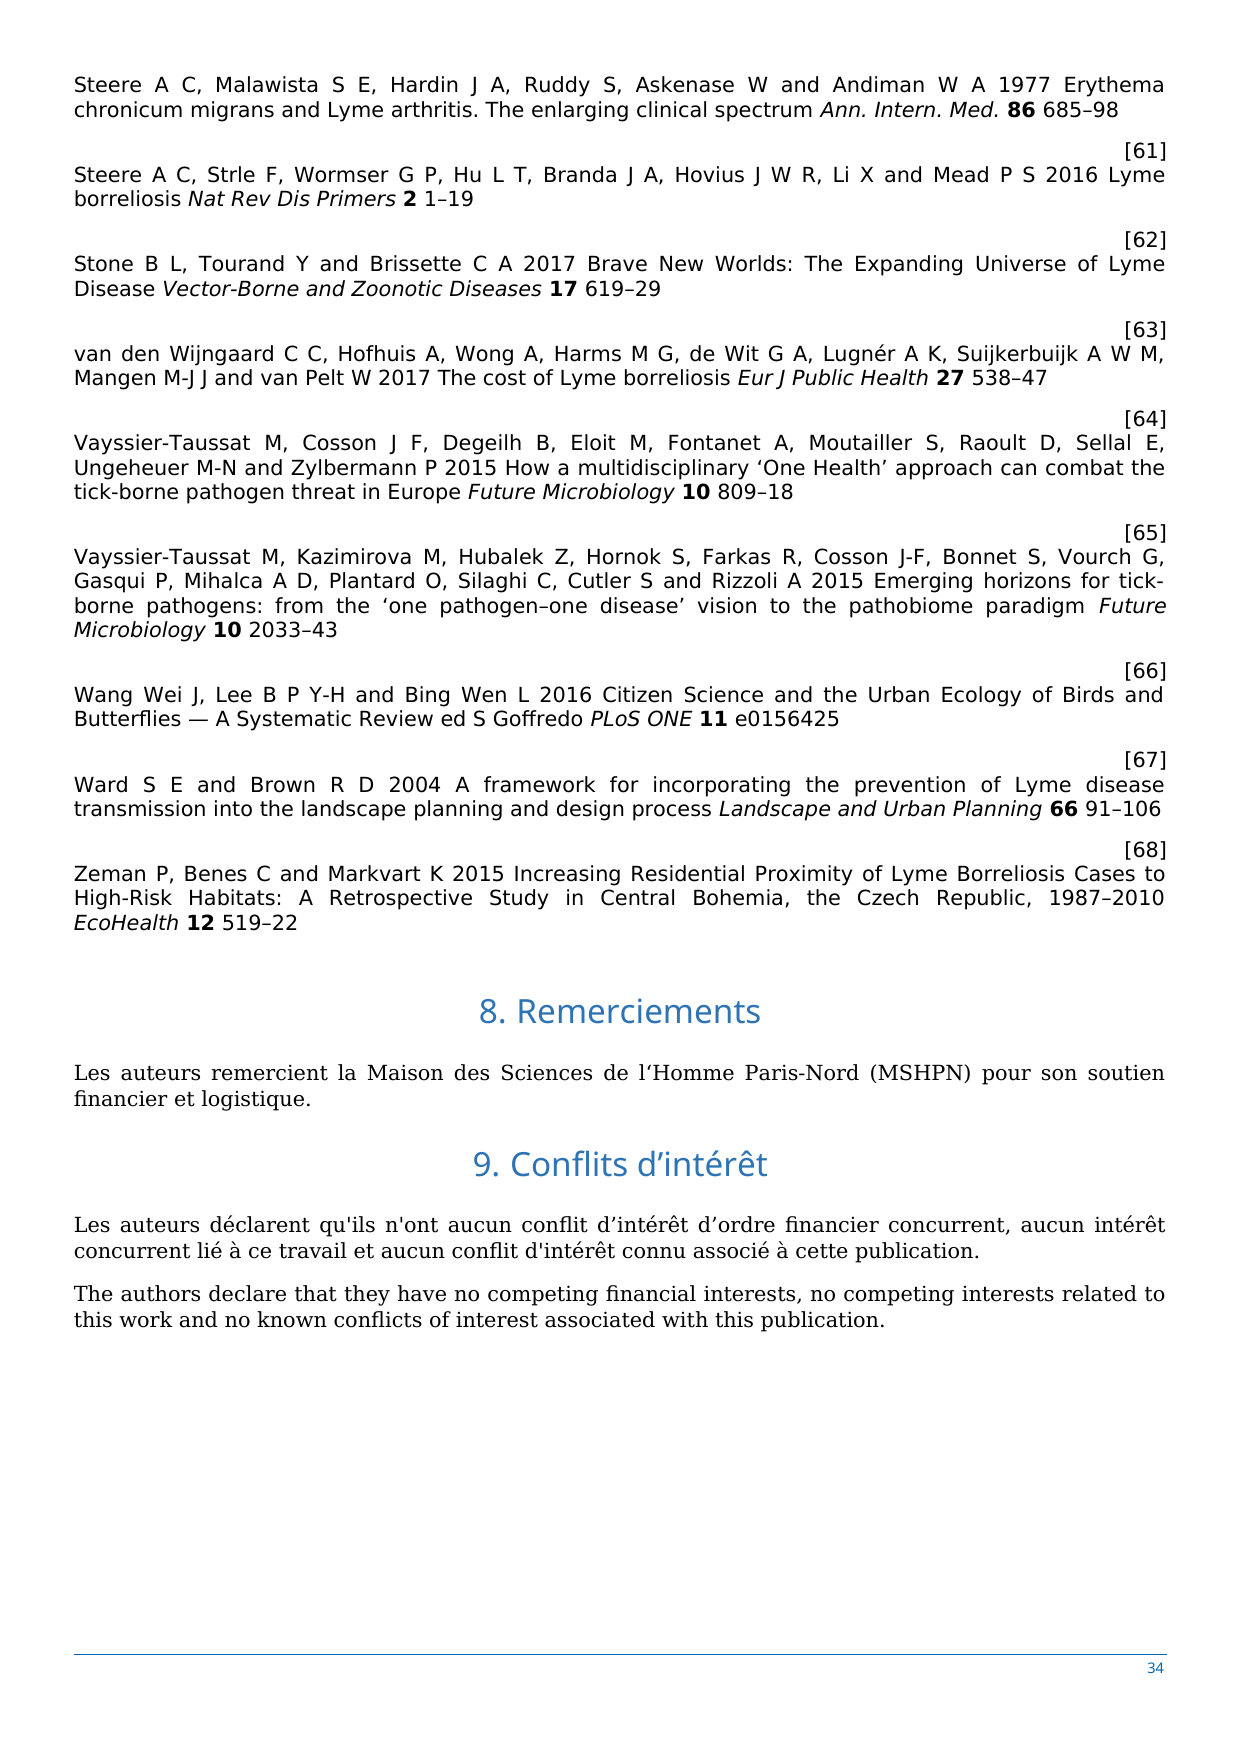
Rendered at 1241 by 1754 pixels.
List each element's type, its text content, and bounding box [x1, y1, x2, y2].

text Stone B L, Tourand Y and Brissette C A 2017 Brave New Worlds: The Expanding Universe of Lyme Disease Vector-Borne and Zoonotic Diseases 17 619–29 [73, 252, 1167, 301]
text Les auteurs déclarent qu'ils n'ont aucun conflit d’intérêt d’ordre financier concurrent, aucun intérêt concurrent lié à ce travail et aucun conflit d'intérêt connu associé à cette publication. [73, 1213, 1167, 1264]
text [67] [73, 748, 1167, 773]
text [68] [73, 838, 1167, 862]
text Wang Wei J, Lee B P Y-H and Bing Wen L 2016 Citizen Science and the Urban Ecology of Birds and Butterflies — A Systematic Review ed S Goffredo PLoS ONE 11 e0156425 [73, 683, 1167, 732]
text Zeman P, Benes C and Markvart K 2015 Increasing Residential Proximity of Lyme Borreliosis Cases to High-Risk Habitats: A Retrospective Study in Central Bohemia, the Czech Republic, 1987–2010 EcoHealth 12 519–22 [73, 862, 1167, 935]
text van den Wijngaard C C, Hofhuis A, Wong A, Harms M G, de Wit G A, Lugnér A K, Suijkerbuijk A W M, Mangen M-J J and van Pelt W 2017 The cost of Lyme borreliosis Eur J Public Health 27 538–47 [73, 342, 1167, 391]
subtitle Conflits d’intérêt [73, 1140, 1167, 1186]
text [66] [73, 659, 1167, 683]
text The authors declare that they have no competing financial interests, no competing interests related to this work and no known conflicts of interest associated with this publication. [73, 1282, 1167, 1333]
text [64] [73, 407, 1167, 431]
text Vayssier-Taussat M, Cosson J F, Degeilh B, Eloit M, Fontanet A, Moutailler S, Raoult D, Sellal E, Ungeheuer M-N and Zylbermann P 2015 How a multidisciplinary ‘One Health’ approach can combat the tick-borne pathogen threat in Europe Future Microbiology 10 809–18 [73, 431, 1167, 504]
text Les auteurs remercient la Maison des Sciences de l‘Homme Paris-Nord (MSHPN) pour son soutien financier et logistique. [73, 1061, 1167, 1111]
text [62] [73, 228, 1167, 252]
text [65] [73, 521, 1167, 545]
text [63] [73, 318, 1167, 342]
text [61] [73, 139, 1167, 163]
text Vayssier-Taussat M, Kazimirova M, Hubalek Z, Hornok S, Farkas R, Cosson J-F, Bonnet S, Vourch G, Gasqui P, Mihalca A D, Plantard O, Silaghi C, Cutler S and Rizzoli A 2015 Emerging horizons for tick-borne pathogens: from the ‘one pathogen–one disease’ vision to the pathobiome paradigm Future Microbiology 10 2033–43 [73, 545, 1167, 642]
subtitle Remerciements [73, 988, 1167, 1033]
text Steere A C, Malawista S E, Hardin J A, Ruddy S, Askenase W and Andiman W A 1977 Erythema chronicum migrans and Lyme arthritis. The enlarging clinical spectrum Ann. Intern. Med. 86 685–98 [73, 73, 1167, 122]
text Steere A C, Strle F, Wormser G P, Hu L T, Branda J A, Hovius J W R, Li X and Mead P S 2016 Lyme borreliosis Nat Rev Dis Primers 2 1–19 [73, 163, 1167, 212]
text Ward S E and Brown R D 2004 A framework for incorporating the prevention of Lyme disease transmission into the landscape planning and design process Landscape and Urban Planning 66 91–106 [73, 773, 1167, 821]
